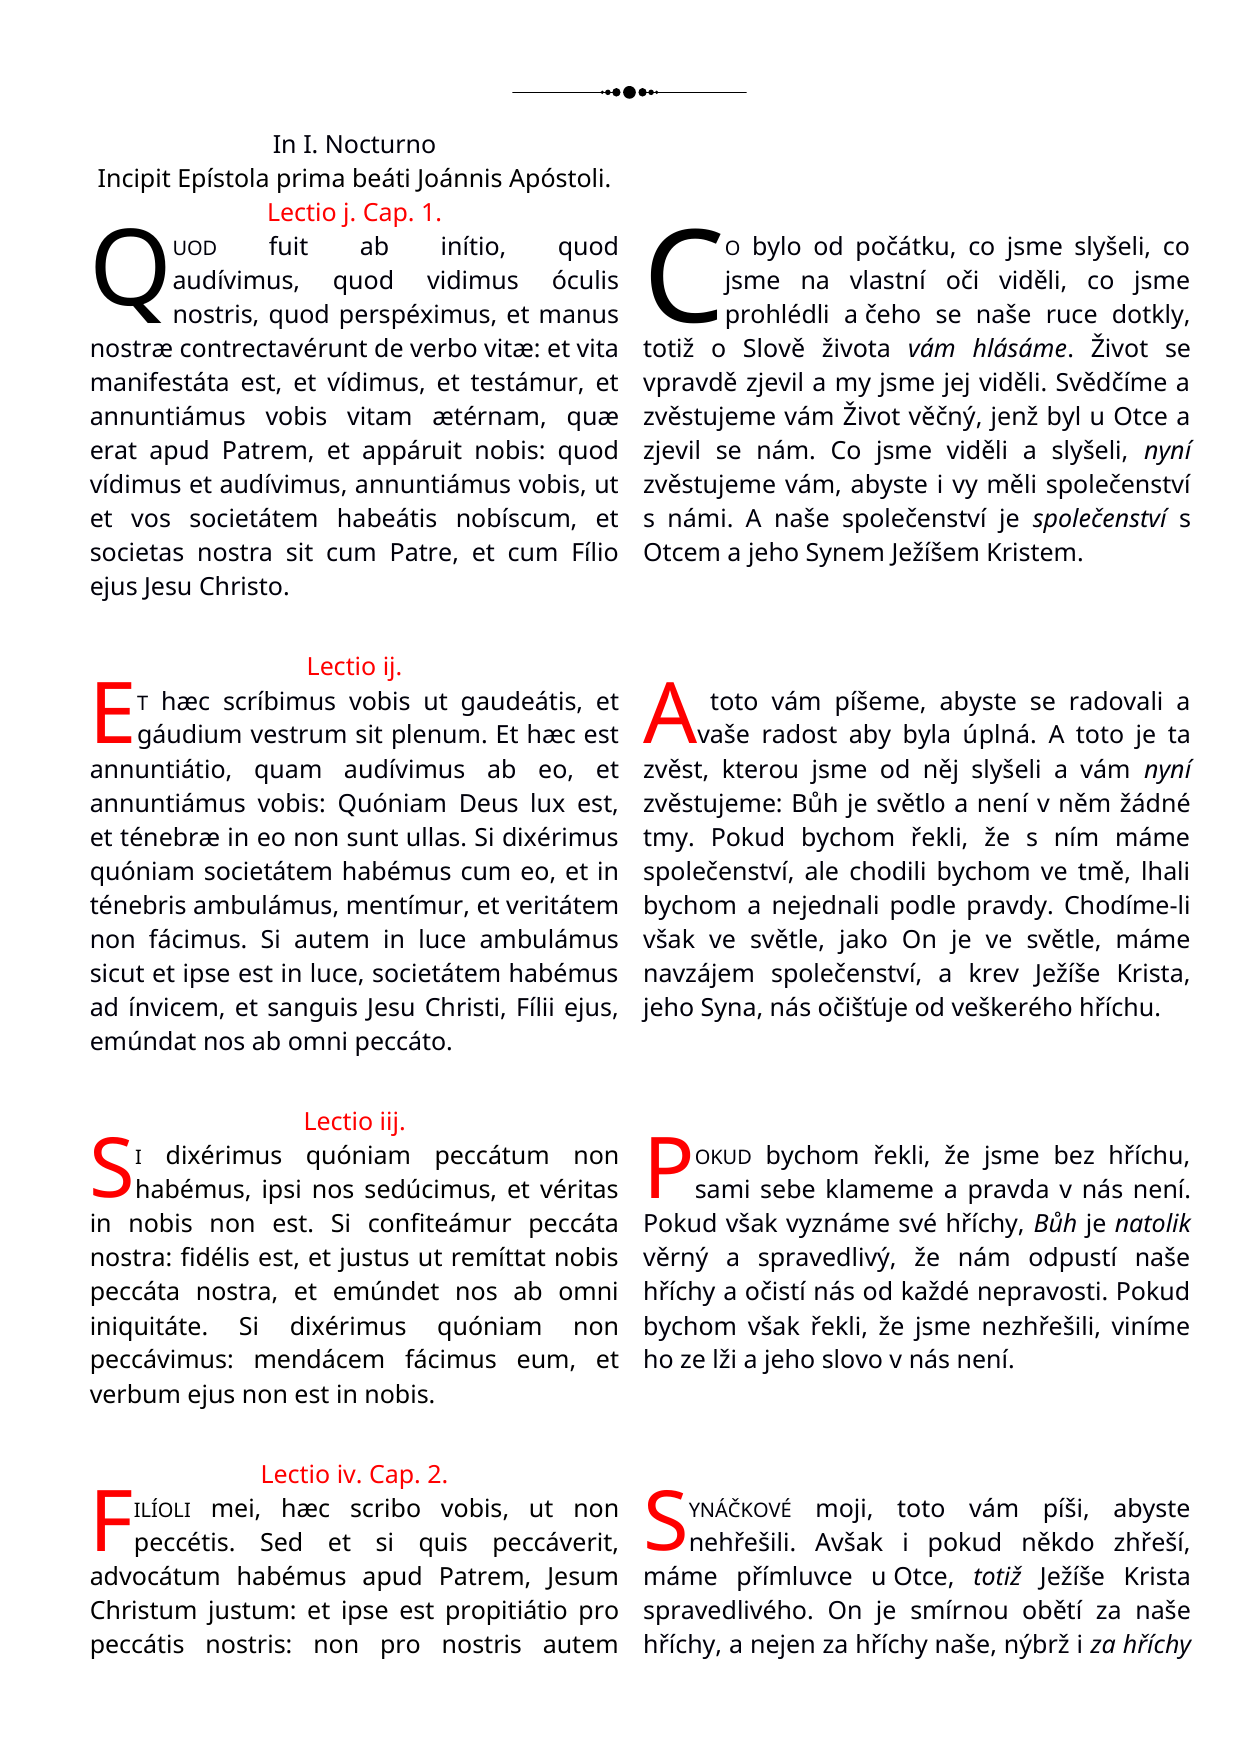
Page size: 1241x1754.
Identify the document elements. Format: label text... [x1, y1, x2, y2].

table_cell Synáčkové moji, toto vám píši, abyste nehřešili. Avšak i pokud někdo zhřeší, máme přímluvce u Otce, totiž Ježíše Krista spravedlivého. On je smír­nou obětí za naše hříchy, a nejen za hříchy naše, nýbrž i za hříchy [631, 1450, 1203, 1667]
table_cell In I. Nocturno Incipit Epístola prima beáti Joánnis Apóstoli. Lectio j. Cap. 1. Quod fuit ab inítio, quod audívimus‚ quod vidimus óculis nostris, quod perspéximus, et manus nostræ contrectavérunt de verbo vitæ: et vita manifestáta est, et vídimus, et testámur, et annuntiámus vobis vitam ætérnam, quæ erat apud Patrem, et appáruit nobis: quod vídimus et audívimus, annuntiámus vobis, ut et vos societátem habeátis nobíscum‚ et societas nostra sit cum Patre, et cum Fílio ejus Jesu Christo. [78, 120, 631, 643]
table_cell Co bylo od počátku, co jsme slyšeli, co jsme na vlastní oči viděli, co jsme prohlédli a čeho se naše ruce dotkly, totiž o Slově života vám hlásáme. Život se vpravdě zjevil a my jsme jej viděli. Svědčíme a zvěstujeme vám Život věčný, jenž byl u Otce a zjevil se nám. Co jsme viděli a slyšeli, nyní zvěstujeme vám, abyste i vy měli společenství s námi. A naše společenství je společenství s Otcem a jeho Synem Ježíšem Kristem. [631, 120, 1203, 643]
table_cell Lectio iij. Si dixérimus quóniam peccátum non habémus, ipsi nos sedúcimus‚ et véritas in nobis non est. Si confiteámur peccáta nostra: fidélis est, et justus ut remíttat nobis peccáta nostra, et emúndet nos ab omni iniquitáte. Si dixérimus quóniam non peccávimus: mendácem fácimus eum, et verbum ejus non est in nobis. [78, 1098, 631, 1450]
table_cell A toto vám píšeme, abyste se radovali a vaše radost aby byla úplná. A toto je ta zvěst, kterou jsme od něj slyšeli a vám nyní zvěstujeme: Bůh je světlo a není v něm žádné tmy. Pokud bychom řekli, že s ním máme společenství, ale chodili bychom ve tmě, lhali bychom a nejednali podle pravdy. Chodíme-li však ve světle, jako On je ve světle, máme navzájem společenství, a krev Ježíše Krista, jeho Syna, nás očišťuje od veškerého hříchu. [631, 643, 1203, 1098]
table_cell [78, 74, 1203, 120]
table_cell Lectio ij. Et hæc scríbimus vobis ut gaudeátis, et gáudium vestrum sit plenum. Et hæc est annuntiátio, quam audívimus ab eo, et annuntiámus vobis: Quóniam Deus lux est, et ténebræ in eo non sunt ullas. Si dixérimus quóniam societátem habémus cum eo, et in ténebris ambulámus, mentímur, et veritátem non fácimus. Si autem in luce ambulámus sicut et ipse est in luce, societátem habémus ad ínvicem, et sanguis Jesu Christi, Fílii ejus, emúndat nos ab omni peccáto. [78, 643, 631, 1098]
table_cell Pokud bychom řekli, že jsme bez hříchu, sami sebe klameme a pravda v nás není. Pokud však vyznáme své hříchy, Bůh je natolik věrný a spravedlivý, že nám odpustí naše hříchy a očistí nás od každé nepravosti. Pokud bychom však řekli, že jsme nezhřešili, viníme ho ze lži a jeho slovo v nás není. [631, 1098, 1203, 1450]
table_cell Lectio iv. Cap. 2. Filíoli mei, hæc scribo vobis, ut non peccétis. Sed et si quis peccáverit, advocátum habémus apud Patrem, Jesum Christum justum: et ipse est propitiátio pro peccátis nostris: non pro nostris autem [78, 1450, 631, 1667]
